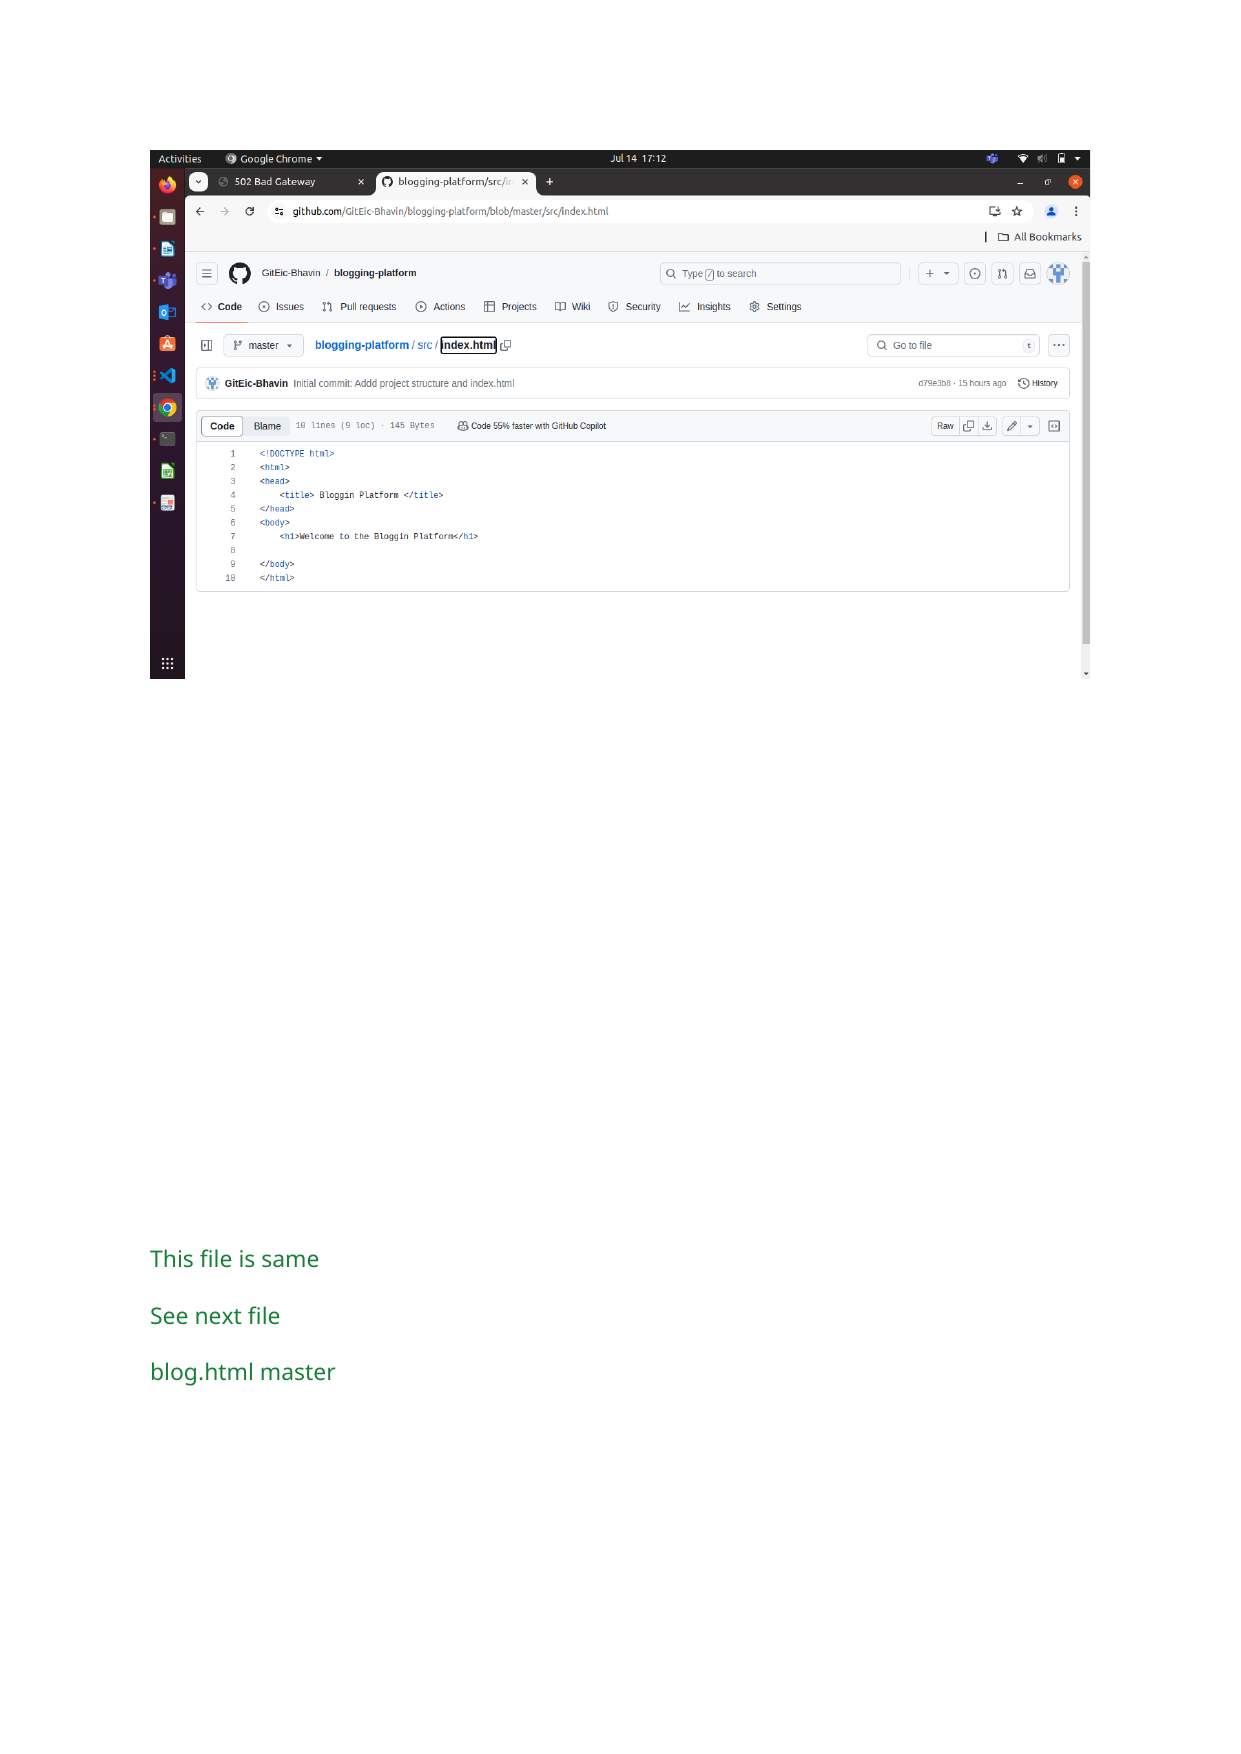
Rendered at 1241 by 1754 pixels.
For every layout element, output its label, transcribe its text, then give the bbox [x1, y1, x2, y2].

text This file is same [150, 1243, 1090, 1275]
picture [150, 150, 1091, 679]
text blog.html master [150, 1356, 1090, 1387]
text See next file [150, 1300, 1090, 1331]
